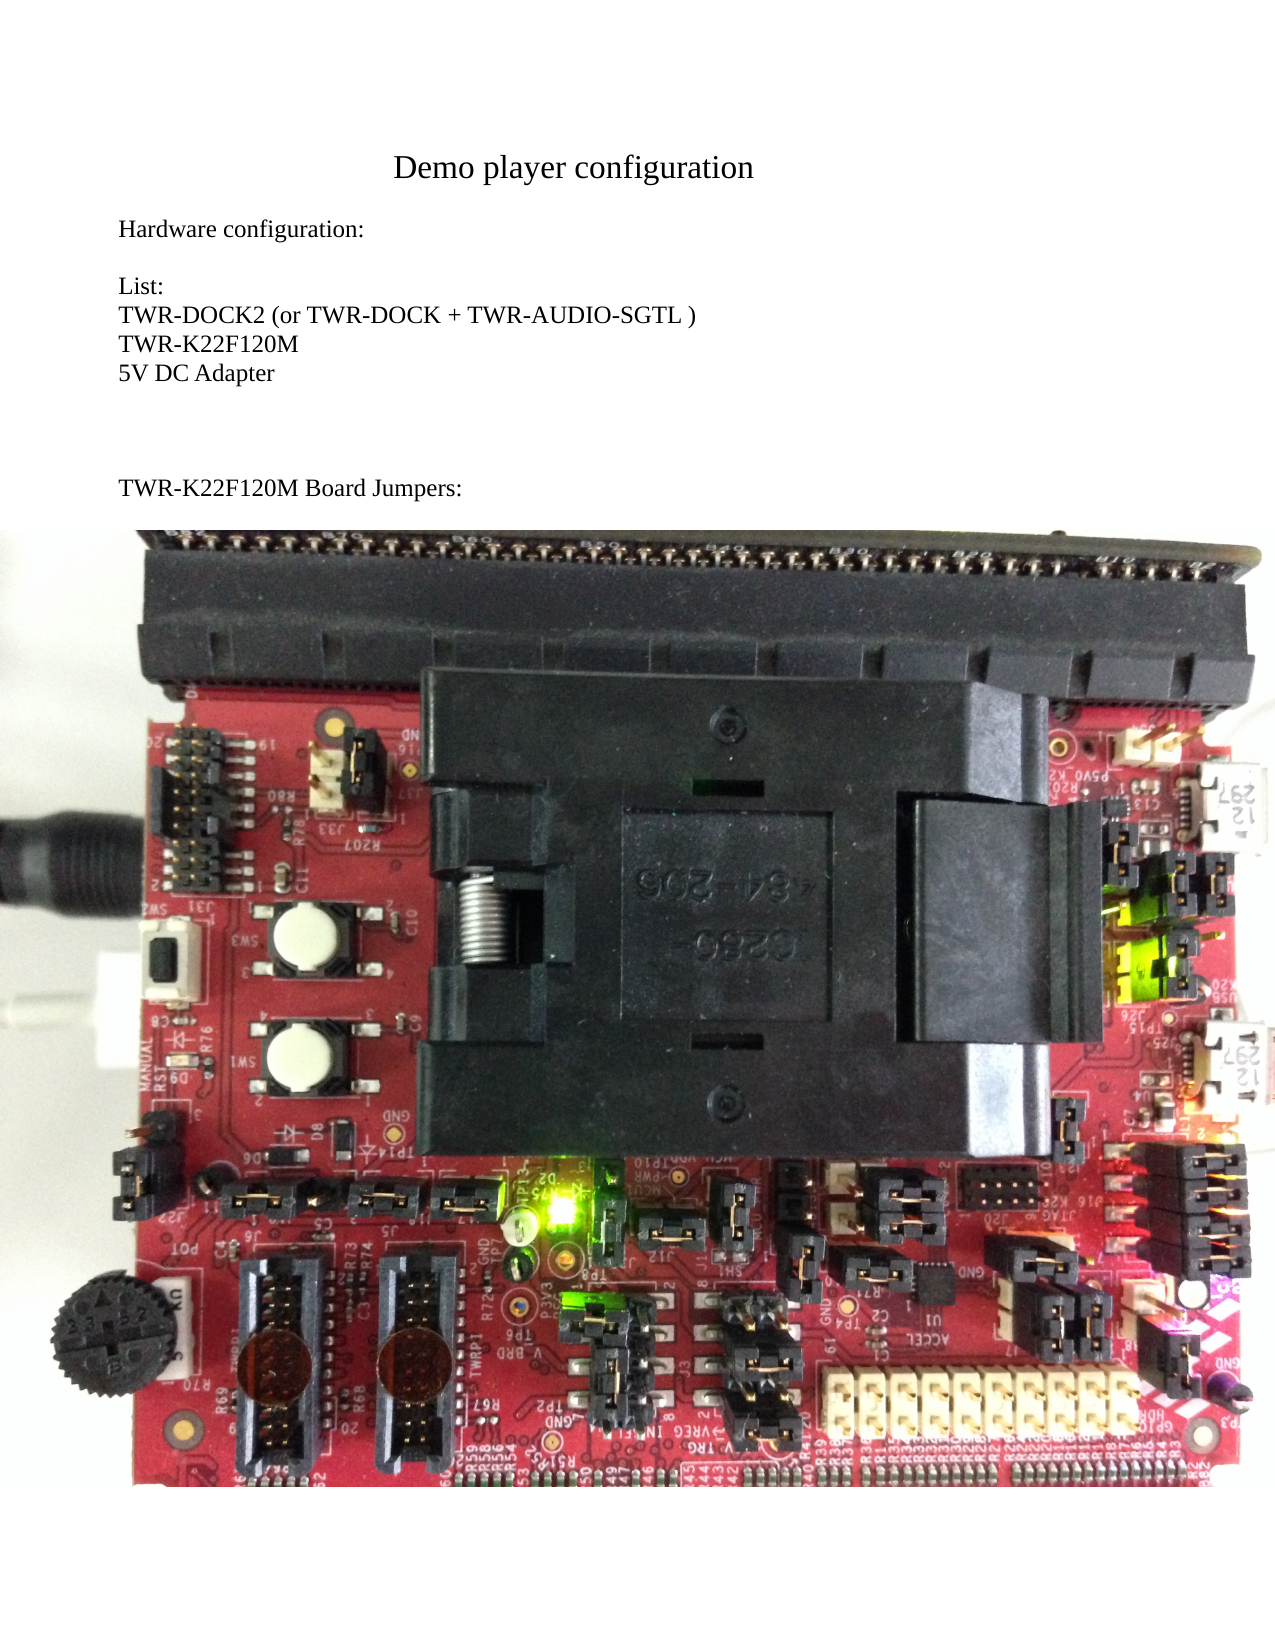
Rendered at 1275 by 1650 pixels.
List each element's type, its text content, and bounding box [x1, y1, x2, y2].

text Demo player configuration [118, 147, 1157, 185]
text TWR-K22F120M [118, 329, 1157, 358]
text Hardware configuration: [118, 214, 1157, 243]
picture [0, 530, 1275, 1487]
text 5V DC Adapter [118, 358, 1157, 386]
text TWR-K22F120M Board Jumpers: [118, 473, 1157, 501]
text List: [118, 271, 1157, 300]
text TWR-DOCK2 (or TWR-DOCK + TWR-AUDIO-SGTL ) [118, 300, 1157, 329]
